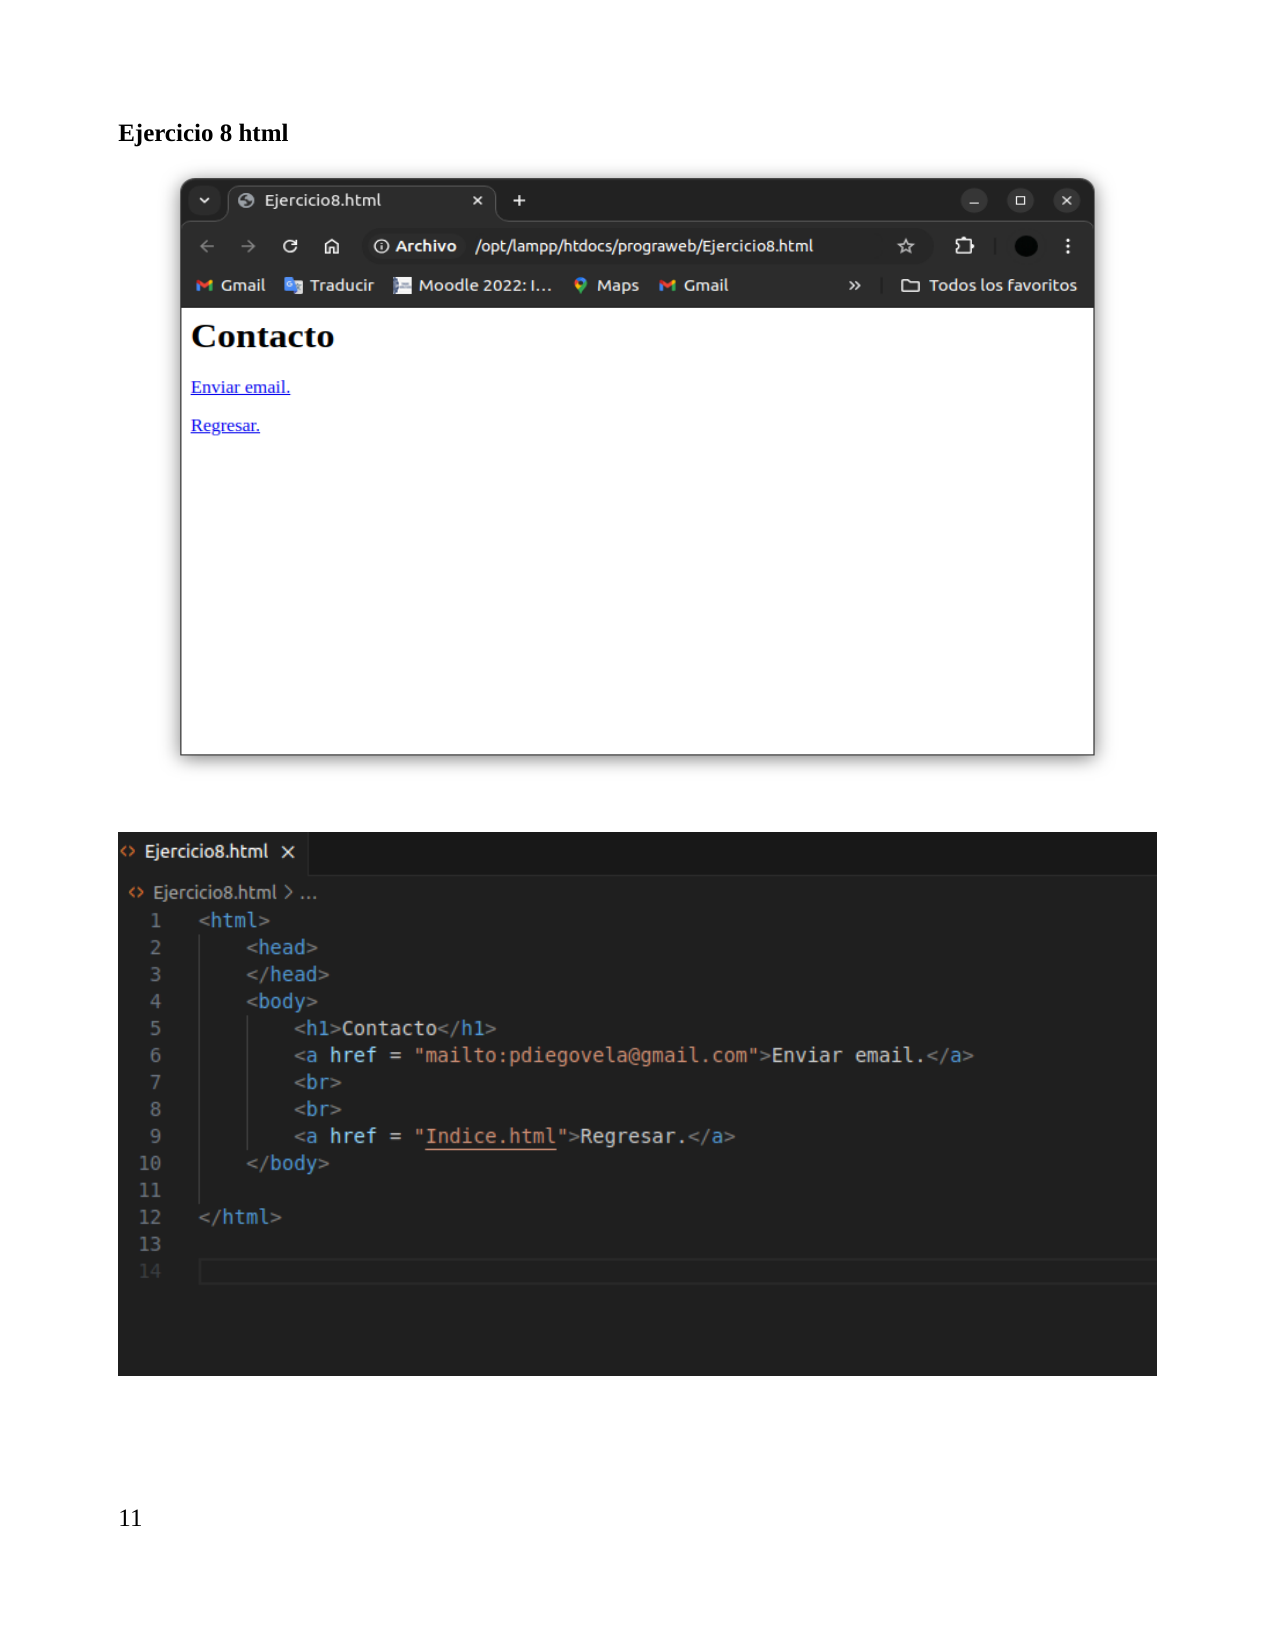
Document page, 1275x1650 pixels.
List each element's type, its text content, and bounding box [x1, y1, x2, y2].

picture [118, 832, 1157, 1376]
subtitle Ejercicio 8 html [118, 118, 1157, 147]
picture [156, 159, 1119, 781]
